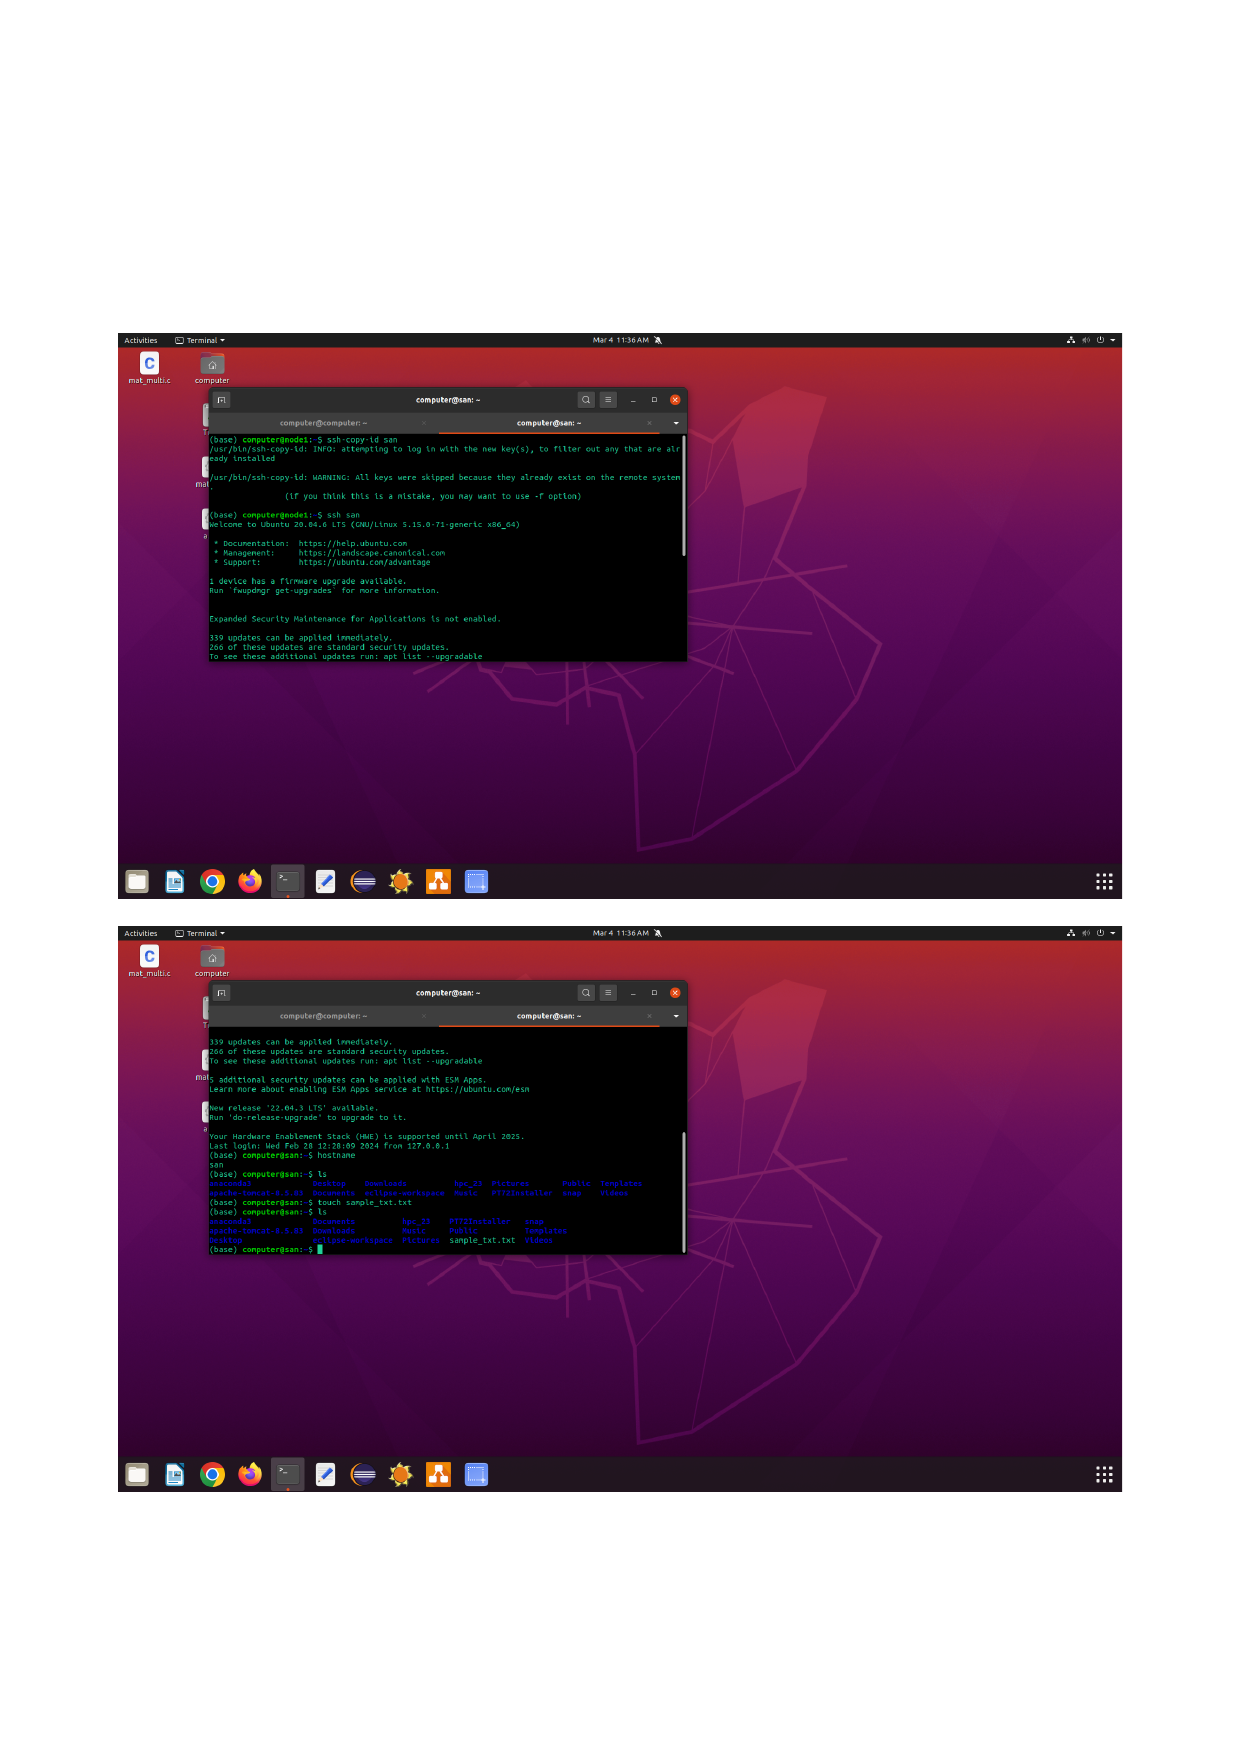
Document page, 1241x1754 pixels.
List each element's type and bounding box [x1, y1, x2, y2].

picture [118, 333, 1123, 899]
picture [118, 926, 1123, 1492]
